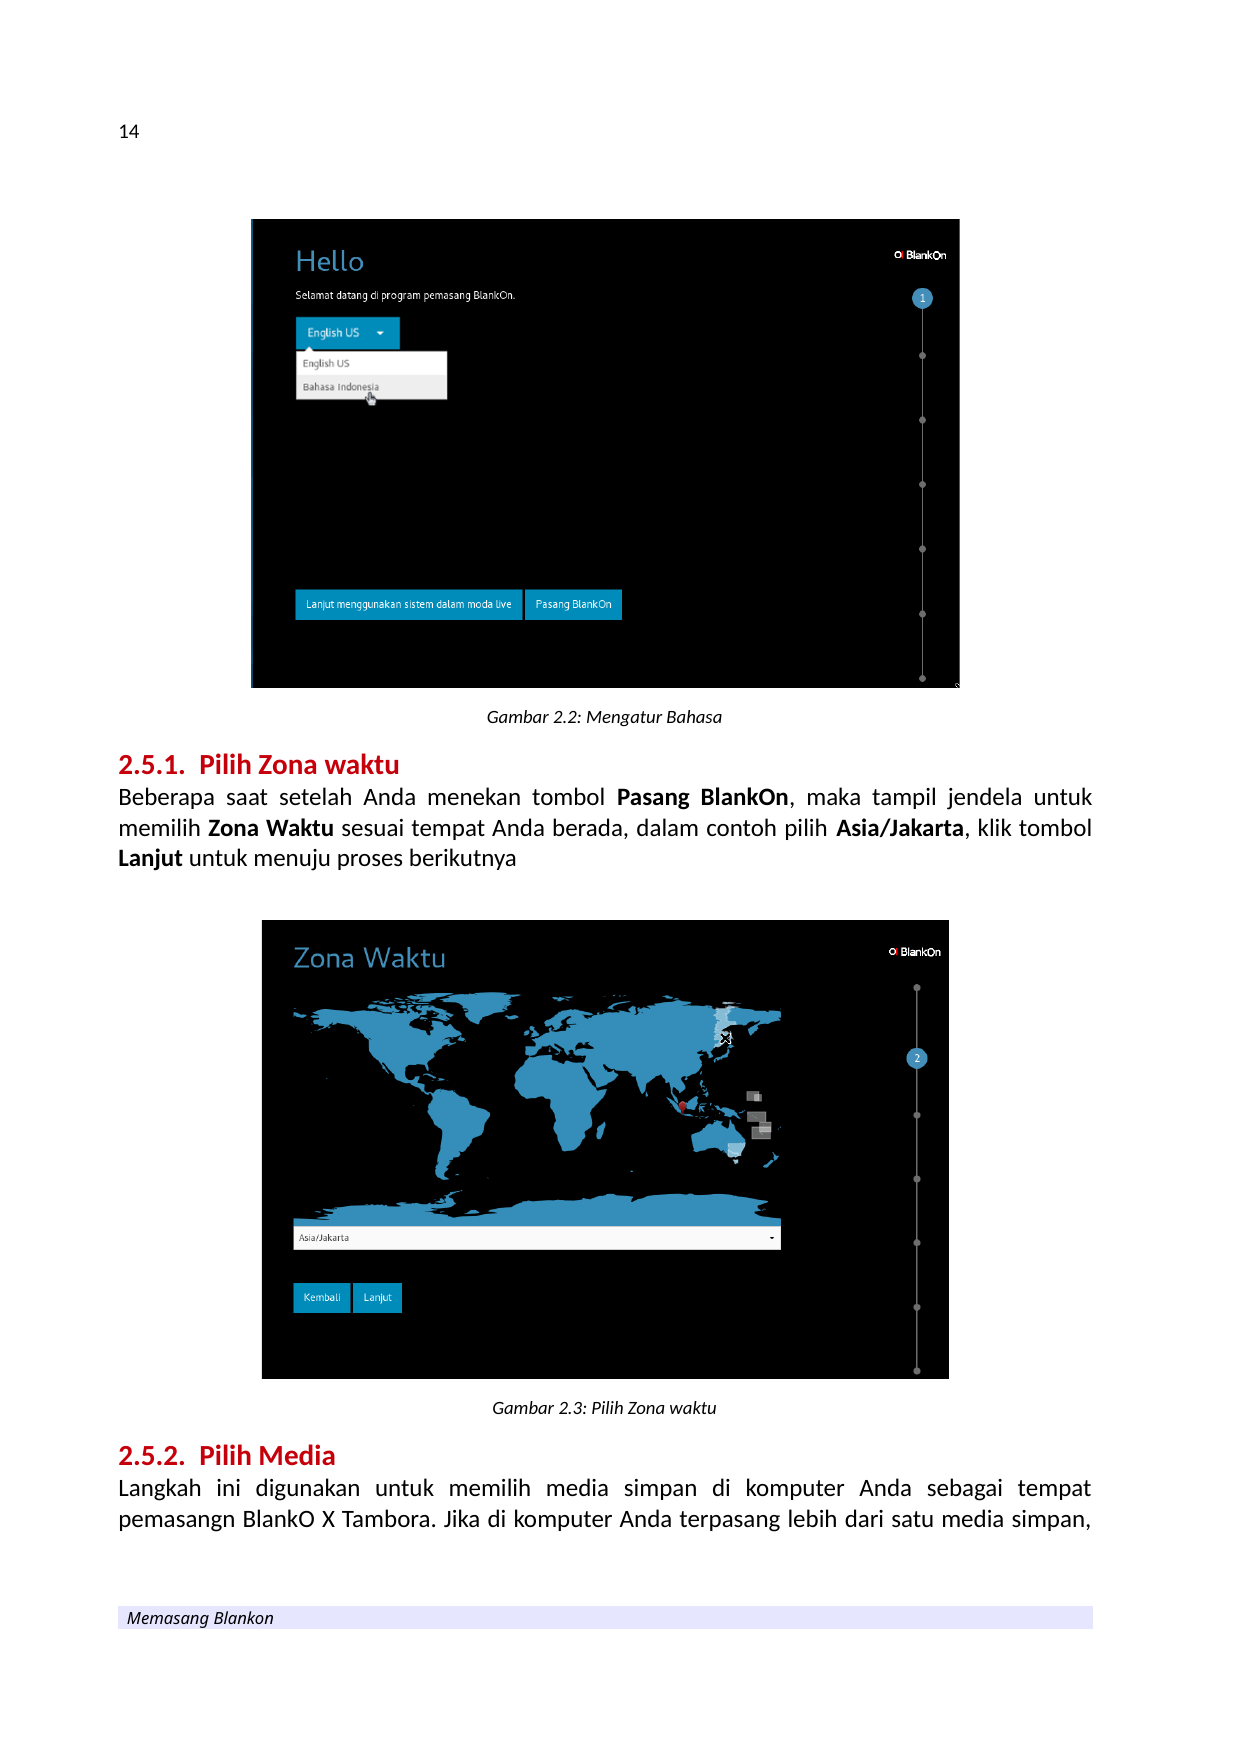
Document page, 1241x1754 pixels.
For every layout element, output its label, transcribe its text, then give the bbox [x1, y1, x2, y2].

text Gambar 2.3: Pilih Zona waktu [251, 921, 960, 1419]
picture [251, 219, 960, 688]
text Gambar 2.2: Mengatur Bahasa [251, 688, 960, 728]
text Beberapa saat setelah Anda menekan tombol Pasang BlankOn, maka tampil jendela untuk memilih Zona Waktu sesuai tempat Anda berada, dalam contoh pilih Asia/Jakarta, klik tombol Lanjut untuk menuju proses berikutnya [118, 781, 1093, 873]
subtitle Pilih Media [118, 908, 1093, 1472]
text Langkah ini digunakan untuk memilih media simpan di komputer Anda sebagai tempat pemasangn BlankO X Tambora. Jika di komputer Anda terpasang lebih dari satu media simpan, [118, 1472, 1093, 1533]
picture [261, 920, 949, 1379]
subtitle Pilih Zona waktu [118, 207, 1093, 781]
